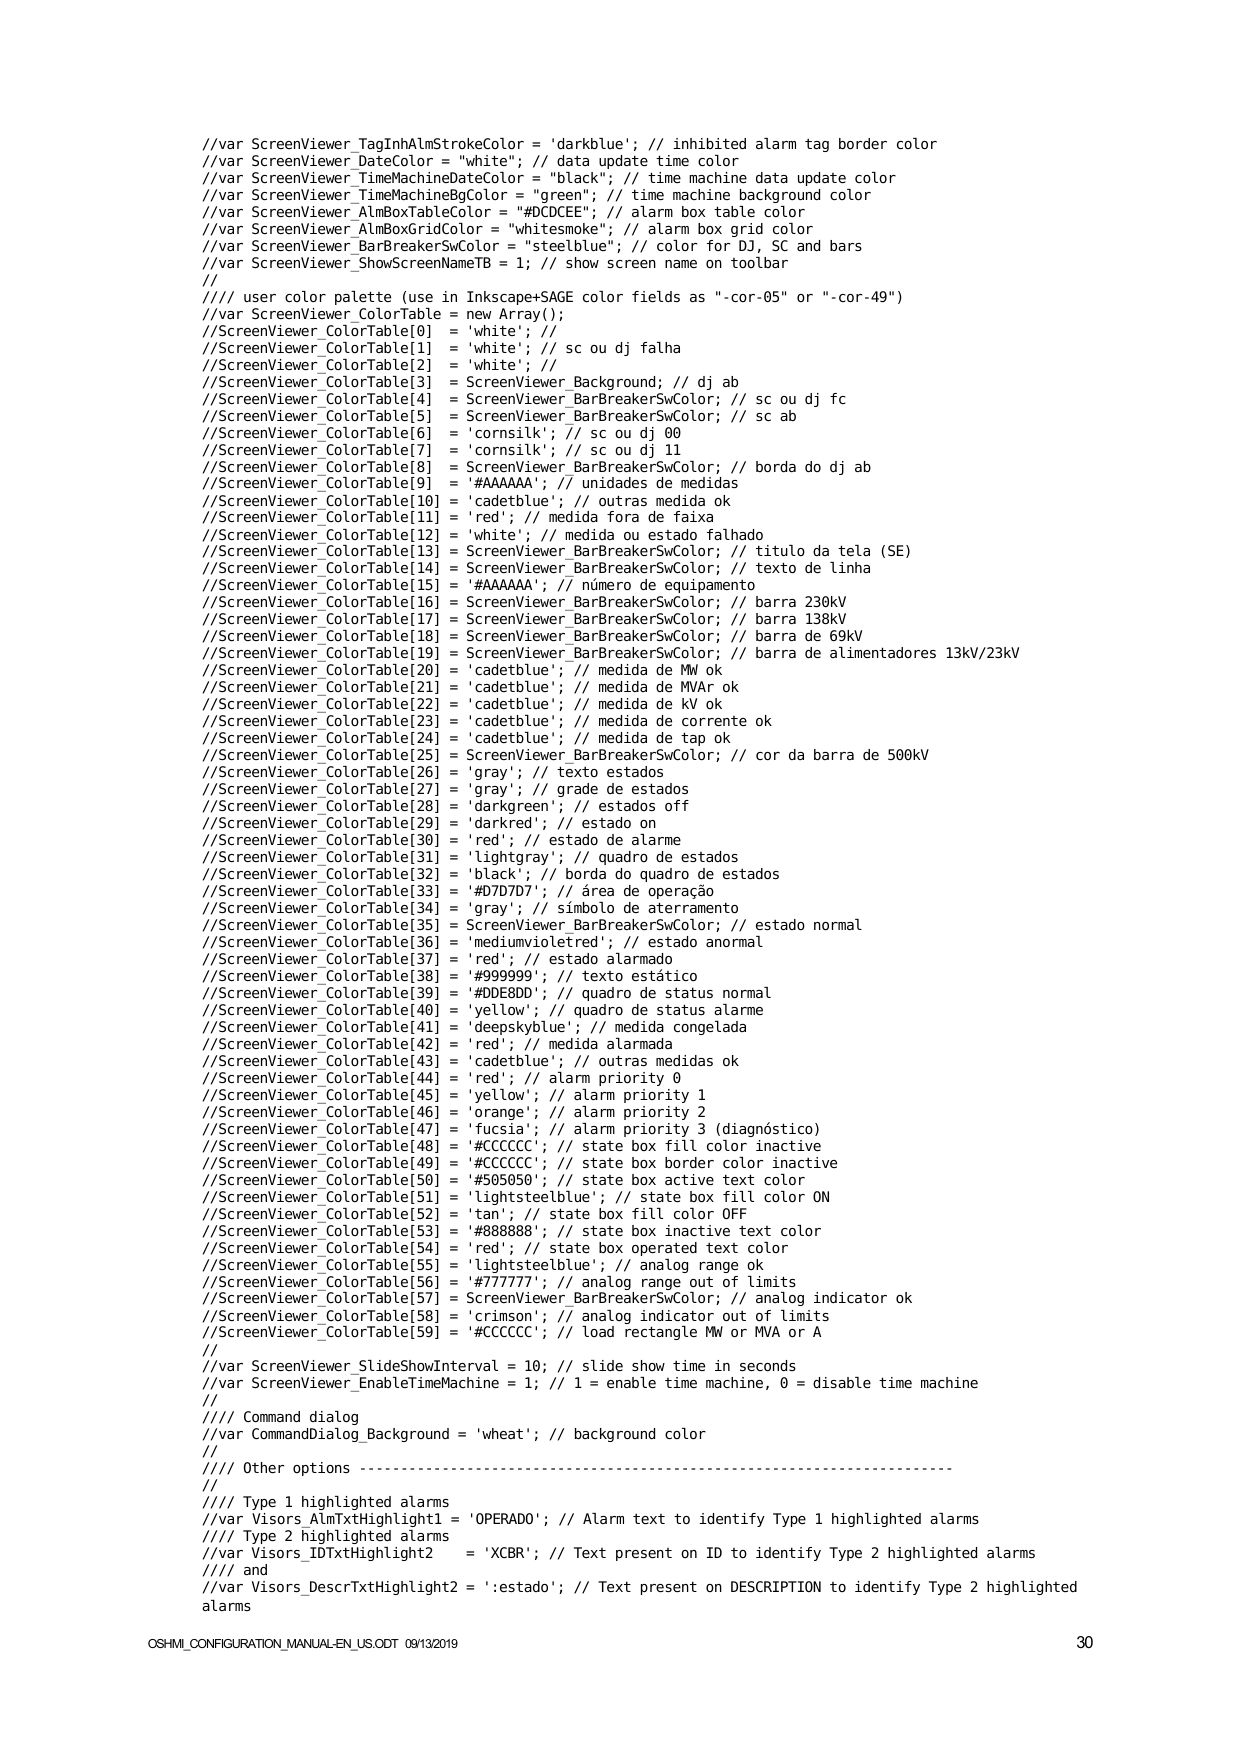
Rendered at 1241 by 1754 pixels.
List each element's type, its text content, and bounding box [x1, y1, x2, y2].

text // [202, 1477, 1093, 1494]
text //ScreenViewer_ColorTable[33] = '#D7D7D7'; // área de operação [202, 883, 1093, 900]
text //ScreenViewer_ColorTable[32] = 'black'; // borda do quadro de estados [202, 866, 1093, 883]
text //ScreenViewer_ColorTable[35] = ScreenViewer_BarBreakerSwColor; // estado normal [202, 917, 1093, 934]
text //ScreenViewer_ColorTable[22] = 'cadetblue'; // medida de kV ok [202, 696, 1093, 713]
text //ScreenViewer_ColorTable[19] = ScreenViewer_BarBreakerSwColor; // barra de alimentadores 13kV/23kV [202, 645, 1093, 662]
text //var ScreenViewer_TagInhAlmStrokeColor = 'darkblue'; // inhibited alarm tag border color [202, 136, 1093, 153]
text //ScreenViewer_ColorTable[47] = 'fucsia'; // alarm priority 3 (diagnóstico) [202, 1121, 1093, 1138]
text //ScreenViewer_ColorTable[53] = '#888888'; // state box inactive text color [202, 1222, 1093, 1239]
text //// Command dialog [202, 1409, 1093, 1426]
text //ScreenViewer_ColorTable[31] = 'lightgray'; // quadro de estados [202, 849, 1093, 866]
text //ScreenViewer_ColorTable[10] = 'cadetblue'; // outras medida ok [202, 492, 1093, 509]
text // [202, 1341, 1093, 1358]
text //ScreenViewer_ColorTable[34] = 'gray'; // símbolo de aterramento [202, 900, 1093, 917]
text //// and [202, 1562, 1093, 1579]
text //var Visors_DescrTxtHighlight2 = ':estado'; // Text present on DESCRIPTION to identify Type 2 highlighted alarms [202, 1579, 1093, 1615]
text //// Type 2 highlighted alarms [202, 1528, 1093, 1545]
text //ScreenViewer_ColorTable[0] = 'white'; // [202, 323, 1093, 339]
text //ScreenViewer_ColorTable[11] = 'red'; // medida fora de faixa [202, 509, 1093, 526]
text //ScreenViewer_ColorTable[42] = 'red'; // medida alarmada [202, 1036, 1093, 1053]
text //ScreenViewer_ColorTable[49] = '#CCCCCC'; // state box border color inactive [202, 1154, 1093, 1172]
text //ScreenViewer_ColorTable[3] = ScreenViewer_Background; // dj ab [202, 373, 1093, 391]
text //ScreenViewer_ColorTable[43] = 'cadetblue'; // outras medidas ok [202, 1053, 1093, 1070]
text //ScreenViewer_ColorTable[58] = 'crimson'; // analog indicator out of limits [202, 1307, 1093, 1324]
text //ScreenViewer_ColorTable[29] = 'darkred'; // estado on [202, 815, 1093, 832]
text //ScreenViewer_ColorTable[16] = ScreenViewer_BarBreakerSwColor; // barra 230kV [202, 594, 1093, 611]
text //ScreenViewer_ColorTable[38] = '#999999'; // texto estático [202, 968, 1093, 985]
text //ScreenViewer_ColorTable[28] = 'darkgreen'; // estados off [202, 798, 1093, 815]
text //var Visors_IDTxtHighlight2 = 'XCBR'; // Text present on ID to identify Type 2 highlighted alarms [202, 1545, 1093, 1562]
text //ScreenViewer_ColorTable[20] = 'cadetblue'; // medida de MW ok [202, 662, 1093, 679]
text //ScreenViewer_ColorTable[27] = 'gray'; // grade de estados [202, 781, 1093, 798]
text //ScreenViewer_ColorTable[26] = 'gray'; // texto estados [202, 764, 1093, 781]
text //ScreenViewer_ColorTable[23] = 'cadetblue'; // medida de corrente ok [202, 713, 1093, 730]
text //ScreenViewer_ColorTable[45] = 'yellow'; // alarm priority 1 [202, 1087, 1093, 1104]
text //ScreenViewer_ColorTable[59] = '#CCCCCC'; // load rectangle MW or MVA or A [202, 1324, 1093, 1341]
text //var ScreenViewer_TimeMachineDateColor = "black"; // time machine data update color [202, 170, 1093, 187]
text //ScreenViewer_ColorTable[44] = 'red'; // alarm priority 0 [202, 1070, 1093, 1087]
text //ScreenViewer_ColorTable[37] = 'red'; // estado alarmado [202, 951, 1093, 968]
text //ScreenViewer_ColorTable[48] = '#CCCCCC'; // state box fill color inactive [202, 1138, 1093, 1154]
text //// Other options ------------------------------------------------------------------------ [202, 1460, 1093, 1477]
text //ScreenViewer_ColorTable[12] = 'white'; // medida ou estado falhado [202, 526, 1093, 543]
text //ScreenViewer_ColorTable[52] = 'tan'; // state box fill color OFF [202, 1206, 1093, 1222]
text //var Visors_AlmTxtHighlight1 = 'OPERADO'; // Alarm text to identify Type 1 highlighted alarms [202, 1511, 1093, 1528]
text //ScreenViewer_ColorTable[18] = ScreenViewer_BarBreakerSwColor; // barra de 69kV [202, 628, 1093, 645]
text //var ScreenViewer_DateColor = "white"; // data update time color [202, 153, 1093, 170]
text //ScreenViewer_ColorTable[24] = 'cadetblue'; // medida de tap ok [202, 730, 1093, 747]
text //ScreenViewer_ColorTable[54] = 'red'; // state box operated text color [202, 1239, 1093, 1256]
text //ScreenViewer_ColorTable[4] = ScreenViewer_BarBreakerSwColor; // sc ou dj fc [202, 391, 1093, 407]
text //ScreenViewer_ColorTable[7] = 'cornsilk'; // sc ou dj 11 [202, 441, 1093, 458]
text //// Type 1 highlighted alarms [202, 1494, 1093, 1511]
text //ScreenViewer_ColorTable[56] = '#777777'; // analog range out of limits [202, 1273, 1093, 1290]
text //ScreenViewer_ColorTable[57] = ScreenViewer_BarBreakerSwColor; // analog indicator ok [202, 1290, 1093, 1307]
text //ScreenViewer_ColorTable[25] = ScreenViewer_BarBreakerSwColor; // cor da barra de 500kV [202, 747, 1093, 764]
text //ScreenViewer_ColorTable[2] = 'white'; // [202, 357, 1093, 373]
text //ScreenViewer_ColorTable[46] = 'orange'; // alarm priority 2 [202, 1104, 1093, 1121]
text // [202, 272, 1093, 289]
text //ScreenViewer_ColorTable[17] = ScreenViewer_BarBreakerSwColor; // barra 138kV [202, 611, 1093, 628]
text //var ScreenViewer_AlmBoxTableColor = "#DCDCEE"; // alarm box table color [202, 204, 1093, 221]
text //var CommandDialog_Background = 'wheat'; // background color [202, 1426, 1093, 1443]
text //var ScreenViewer_ColorTable = new Array(); [202, 306, 1093, 323]
text //var ScreenViewer_ShowScreenNameTB = 1; // show screen name on toolbar [202, 255, 1093, 272]
text //ScreenViewer_ColorTable[36] = 'mediumvioletred'; // estado anormal [202, 934, 1093, 951]
text // [202, 1443, 1093, 1460]
text //ScreenViewer_ColorTable[21] = 'cadetblue'; // medida de MVAr ok [202, 679, 1093, 696]
text //ScreenViewer_ColorTable[14] = ScreenViewer_BarBreakerSwColor; // texto de linha [202, 560, 1093, 577]
text //ScreenViewer_ColorTable[51] = 'lightsteelblue'; // state box fill color ON [202, 1188, 1093, 1206]
text //ScreenViewer_ColorTable[30] = 'red'; // estado de alarme [202, 832, 1093, 849]
text //ScreenViewer_ColorTable[39] = '#DDE8DD'; // quadro de status normal [202, 985, 1093, 1002]
text //ScreenViewer_ColorTable[6] = 'cornsilk'; // sc ou dj 00 [202, 424, 1093, 441]
text //ScreenViewer_ColorTable[40] = 'yellow'; // quadro de status alarme [202, 1002, 1093, 1019]
text //ScreenViewer_ColorTable[41] = 'deepskyblue'; // medida congelada [202, 1019, 1093, 1036]
text //var ScreenViewer_SlideShowInterval = 10; // slide show time in seconds [202, 1358, 1093, 1375]
text //ScreenViewer_ColorTable[55] = 'lightsteelblue'; // analog range ok [202, 1256, 1093, 1273]
text //var ScreenViewer_AlmBoxGridColor = "whitesmoke"; // alarm box grid color [202, 221, 1093, 238]
text //ScreenViewer_ColorTable[15] = '#AAAAAA'; // número de equipamento [202, 577, 1093, 594]
text //var ScreenViewer_BarBreakerSwColor = "steelblue"; // color for DJ, SC and bars [202, 238, 1093, 255]
text //ScreenViewer_ColorTable[50] = '#505050'; // state box active text color [202, 1172, 1093, 1188]
text //ScreenViewer_ColorTable[8] = ScreenViewer_BarBreakerSwColor; // borda do dj ab [202, 458, 1093, 475]
text //// user color palette (use in Inkscape+SAGE color fields as "-cor-05" or "-cor-49") [202, 289, 1093, 306]
text //var ScreenViewer_EnableTimeMachine = 1; // 1 = enable time machine, 0 = disable time machine [202, 1375, 1093, 1392]
text //ScreenViewer_ColorTable[1] = 'white'; // sc ou dj falha [202, 339, 1093, 357]
text //var ScreenViewer_TimeMachineBgColor = "green"; // time machine background color [202, 187, 1093, 204]
text // [202, 1392, 1093, 1409]
text //ScreenViewer_ColorTable[5] = ScreenViewer_BarBreakerSwColor; // sc ab [202, 407, 1093, 424]
text //ScreenViewer_ColorTable[9] = '#AAAAAA'; // unidades de medidas [202, 475, 1093, 492]
text //ScreenViewer_ColorTable[13] = ScreenViewer_BarBreakerSwColor; // titulo da tela (SE) [202, 543, 1093, 560]
